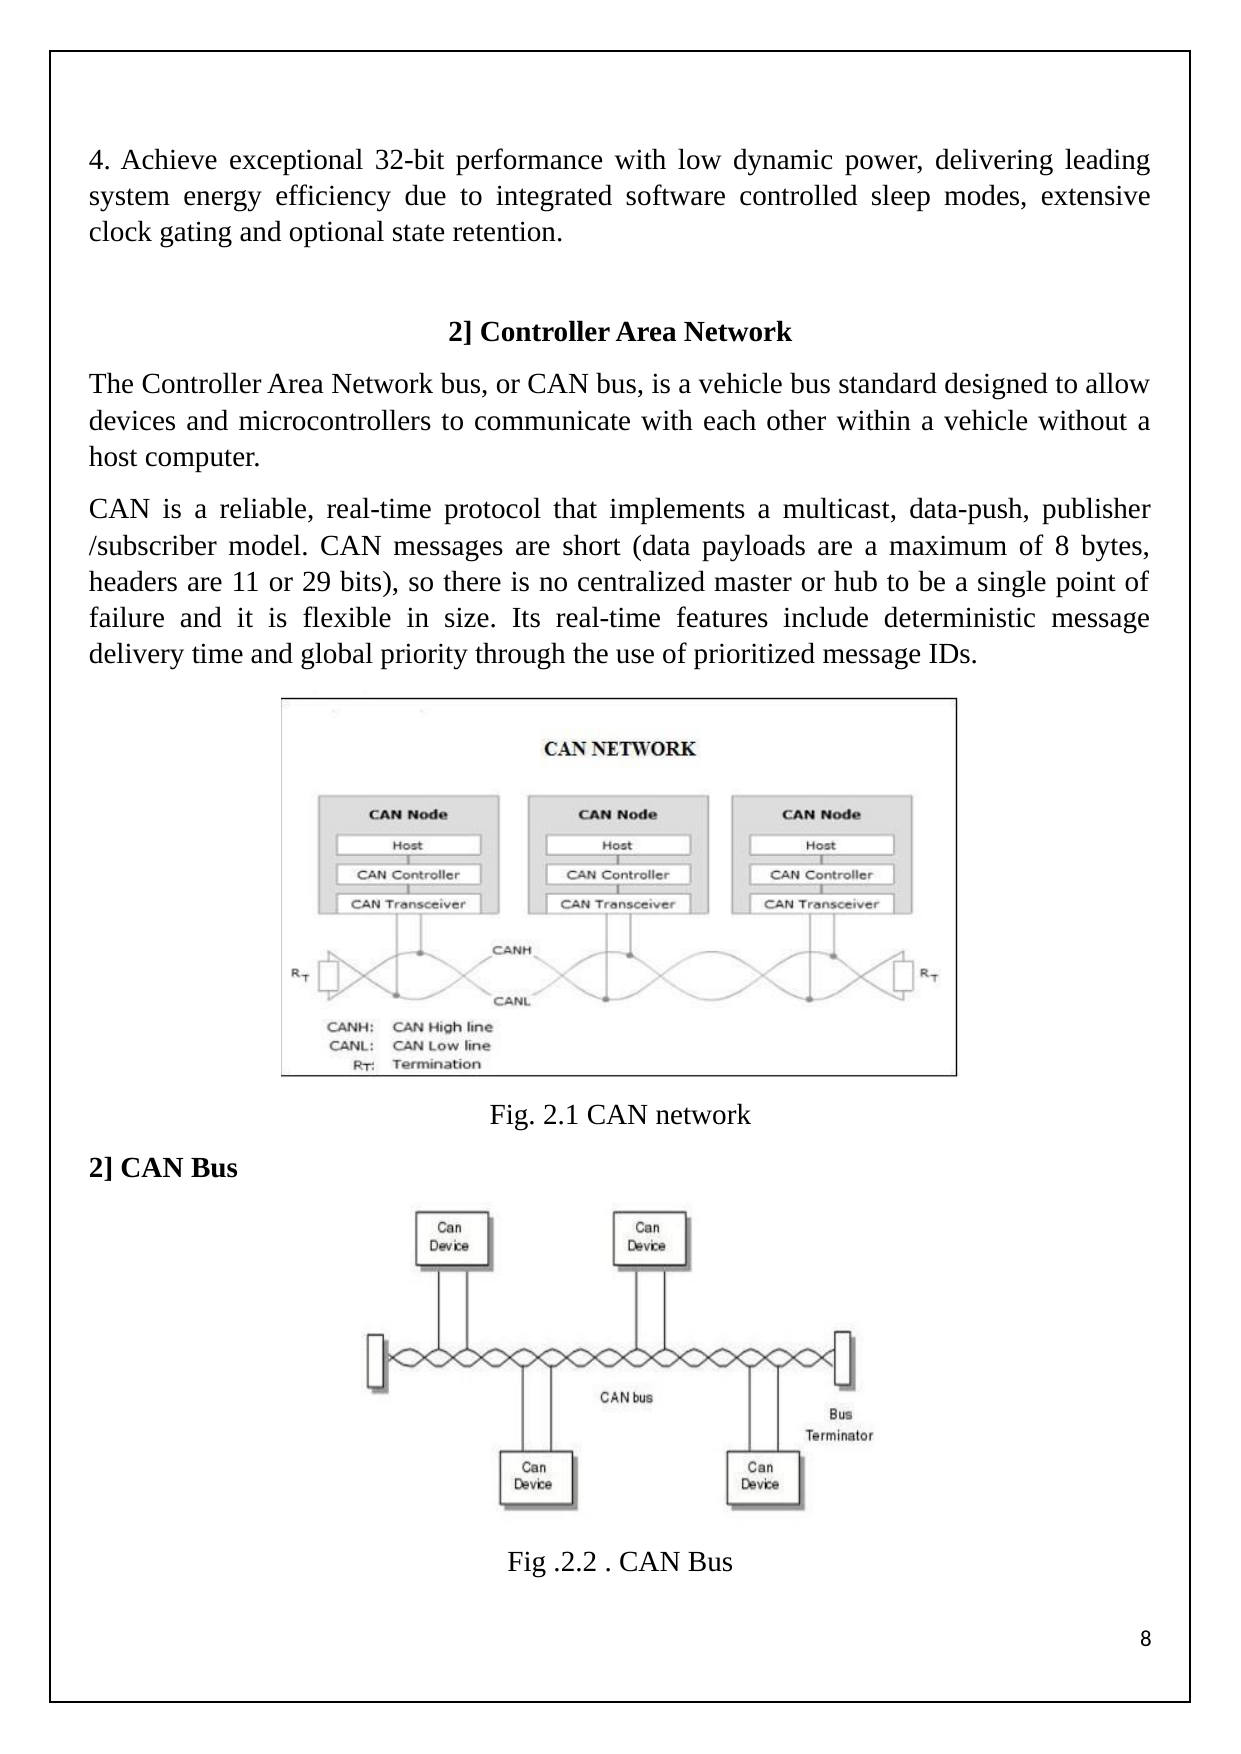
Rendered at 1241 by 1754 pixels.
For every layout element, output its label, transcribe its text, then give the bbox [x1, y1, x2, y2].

text 2] CAN Bus [89, 1150, 1152, 1183]
text Fig. 2.1 CAN network [89, 1097, 1152, 1131]
text CAN is a reliable, real-time protocol that implements a multicast, data-push, publisher /subscriber model. CAN messages are short (data payloads are a maximum of 8 bytes, headers are 11 or 29 bits), so there is no centralized master or hub to be a single point of failure and it is flexible in size. Its real-time features include deterministic message delivery time and global priority through the use of prioritized message IDs. [89, 492, 1152, 670]
text 4. Achieve exceptional 32-bit performance with low dynamic power, delivering leading system energy efficiency due to integrated software controlled sleep modes, extensive clock gating and optional state retention. [89, 142, 1152, 248]
text 2] Controller Area Network [89, 314, 1152, 347]
text The Controller Area Network bus, or CAN bus, is a vehicle bus standard designed to allow devices and microcontrollers to communicate with each other within a vehicle without a host computer. [89, 367, 1152, 472]
text Fig .2.2 . CAN Bus [89, 1544, 1152, 1578]
